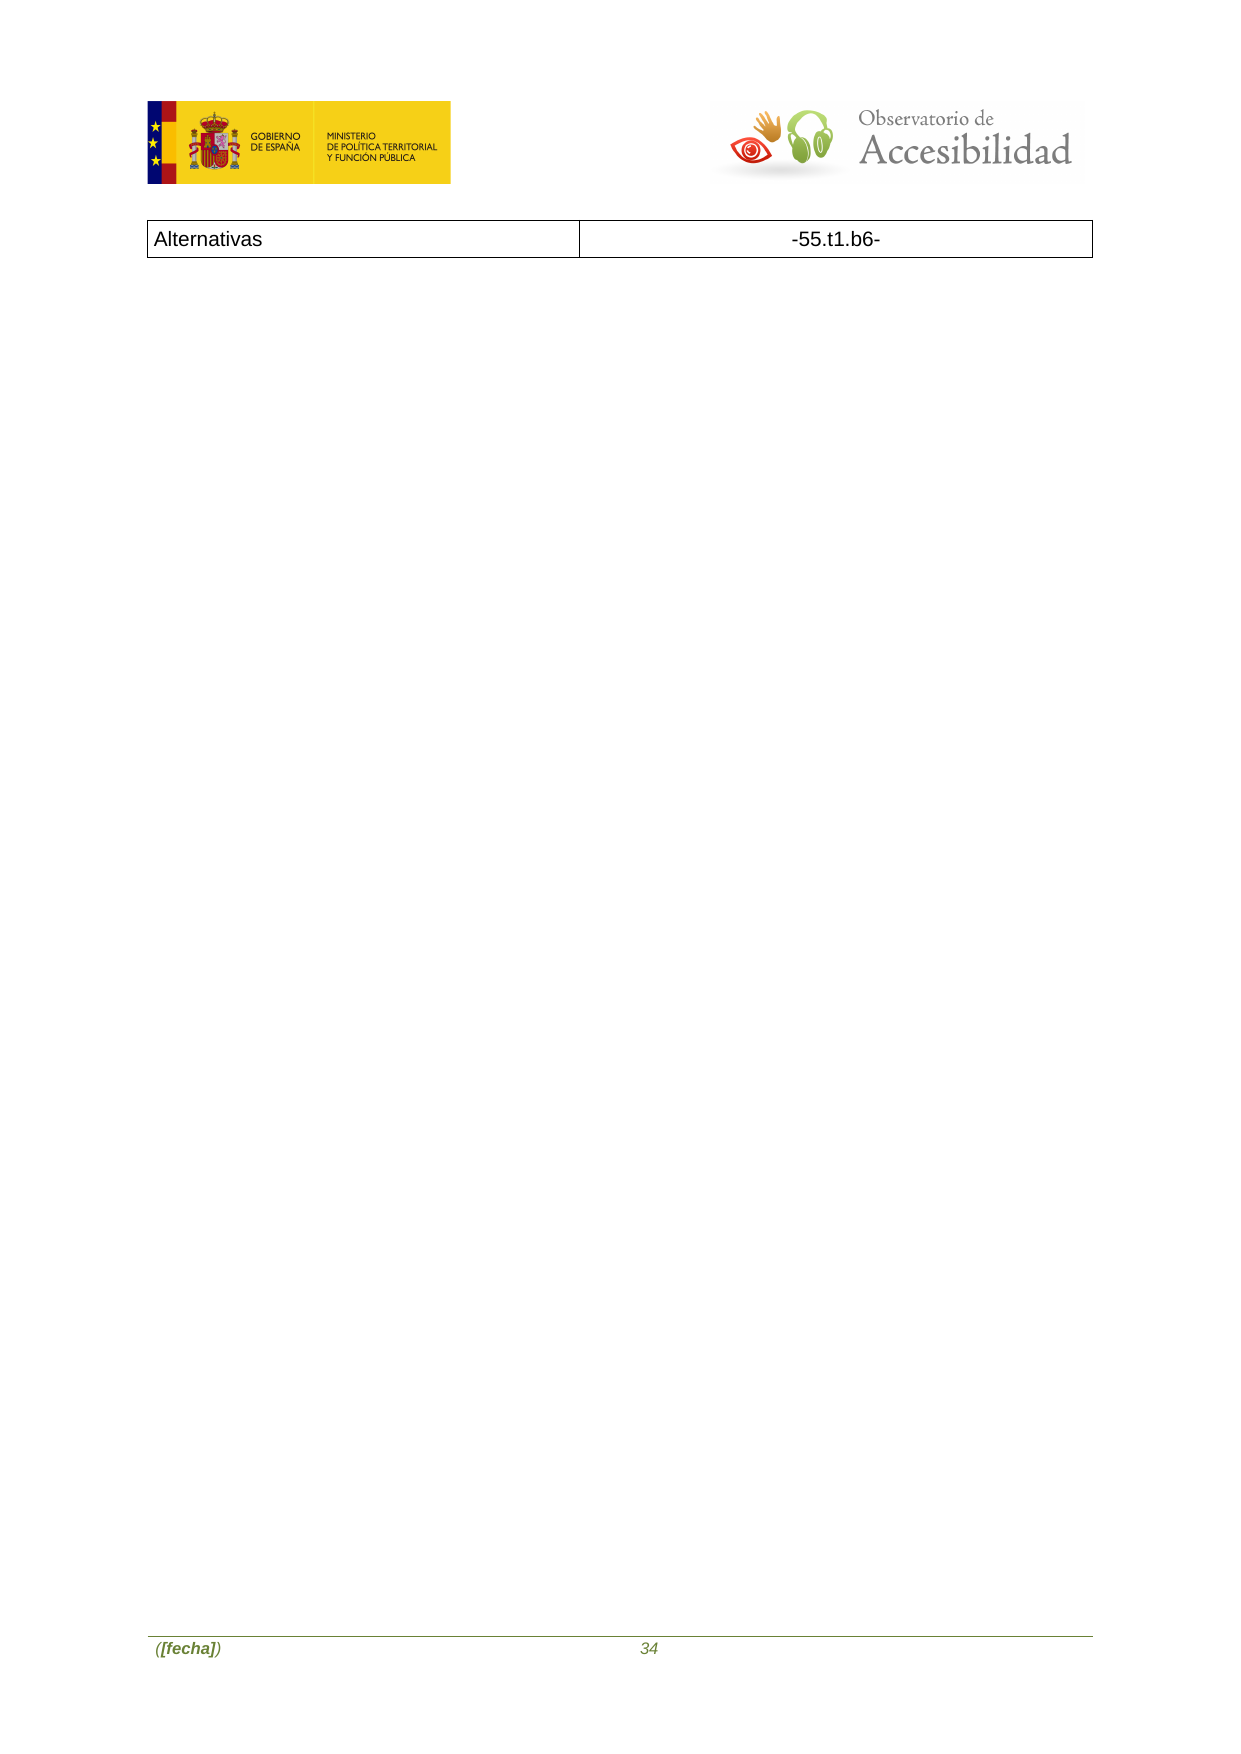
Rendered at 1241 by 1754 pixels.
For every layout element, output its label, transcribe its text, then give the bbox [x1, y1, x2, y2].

picture [147, 101, 451, 184]
table_cell Alternativas [148, 221, 579, 257]
table_cell -55.t1.b6- [580, 221, 1092, 257]
picture [710, 101, 1086, 184]
